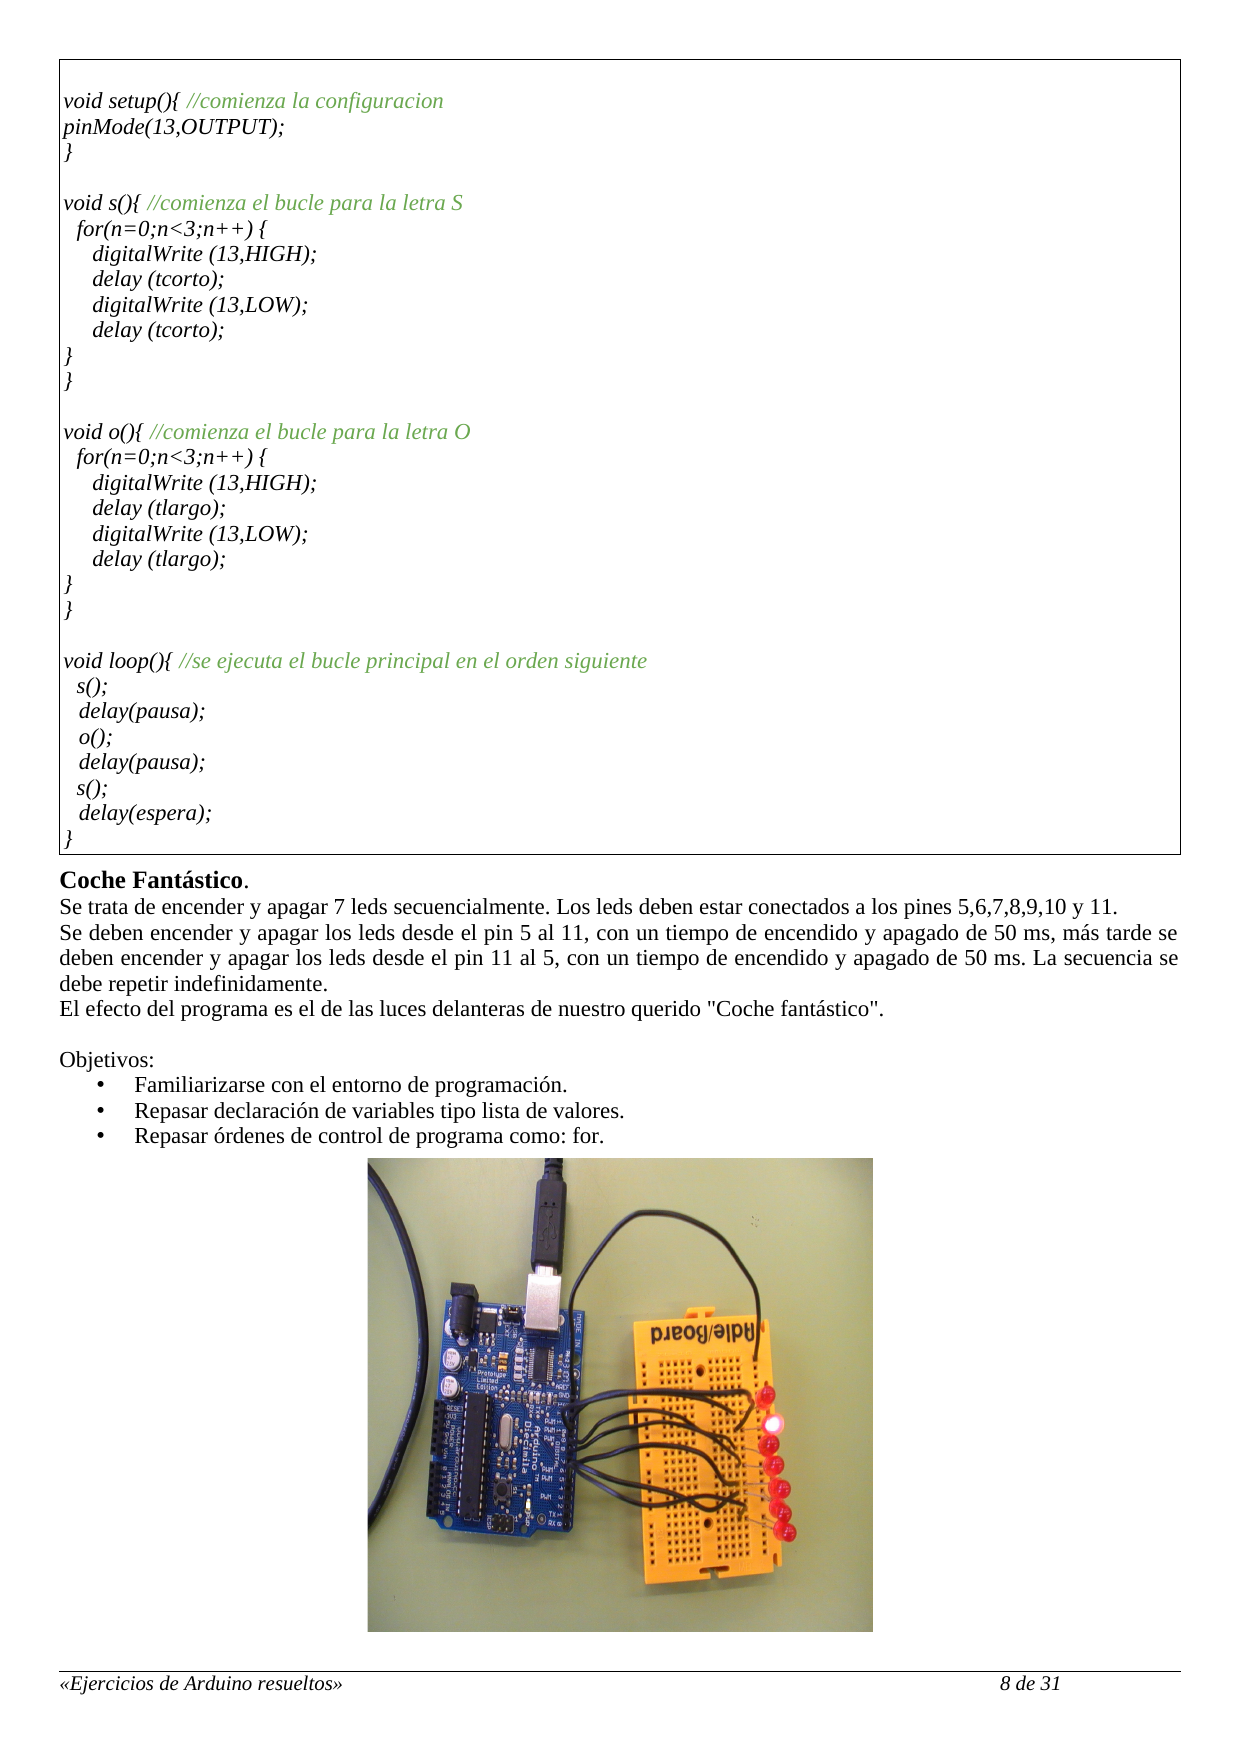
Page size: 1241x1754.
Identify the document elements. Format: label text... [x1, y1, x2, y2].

text digitalWrite (13,LOW); [227, 288, 1180, 313]
text s(); [111, 771, 1180, 796]
text for(n=0;n<3;n++) { [270, 440, 1180, 466]
text } [60, 822, 1180, 854]
text } [74, 364, 1180, 389]
text o(); [115, 720, 1180, 745]
text delay (tlargo); [229, 542, 1180, 567]
text } [74, 135, 1180, 161]
text } [74, 593, 1180, 618]
list Repasar órdenes de control de programa como: for. [605, 1123, 1181, 1148]
text El efecto del programa es el de las luces delanteras de nuestro querido "Coche fantástico". [885, 996, 1181, 1021]
text Coche Fantástico. [249, 867, 1181, 894]
text for(n=0;n<3;n++) { [270, 212, 1180, 237]
text pinMode(13,OUTPUT); [287, 110, 1180, 135]
text delay (tlargo); [229, 491, 1180, 517]
list Familiarizarse con el entorno de programación. [97, 1072, 134, 1098]
text delay(espera); [111, 796, 1180, 822]
text void loop(){ //se ejecuta el bucle principal en el orden siguiente [60, 644, 1180, 669]
text void o(){ //comienza el bucle para la letra O [60, 415, 1180, 440]
picture [367, 1158, 873, 1632]
list Repasar declaración de variables tipo lista de valores. [625, 1098, 1181, 1123]
text digitalWrite (13,HIGH); [270, 466, 1180, 491]
text } [74, 567, 1180, 593]
text Objetivos: [154, 1047, 1181, 1072]
text void setup(){ //comienza la configuracion [60, 84, 1180, 110]
text delay (tcorto); [227, 262, 1180, 288]
text void s(){ //comienza el bucle para la letra S [60, 186, 1180, 212]
text delay (tcorto); [227, 313, 1180, 339]
text Se deben encender y apagar los leds desde el pin 5 al 11, con un tiempo de encendido y apagado de 50 ms, más tarde se deben encender y apagar los leds desde el pin 11 al 5, con un tiempo de encendido y apagado de 50 ms. La secuencia se debe repetir indefinidamente. [328, 971, 1181, 996]
text delay(pausa); [115, 745, 1180, 771]
text delay(pausa); [60, 694, 1180, 720]
text } [74, 339, 1180, 364]
list Familiarizarse con el entorno de programación. [568, 1072, 1181, 1098]
text digitalWrite (13,HIGH); [270, 237, 1180, 262]
text digitalWrite (13,LOW); [229, 517, 1180, 542]
text s(); [111, 669, 1180, 694]
